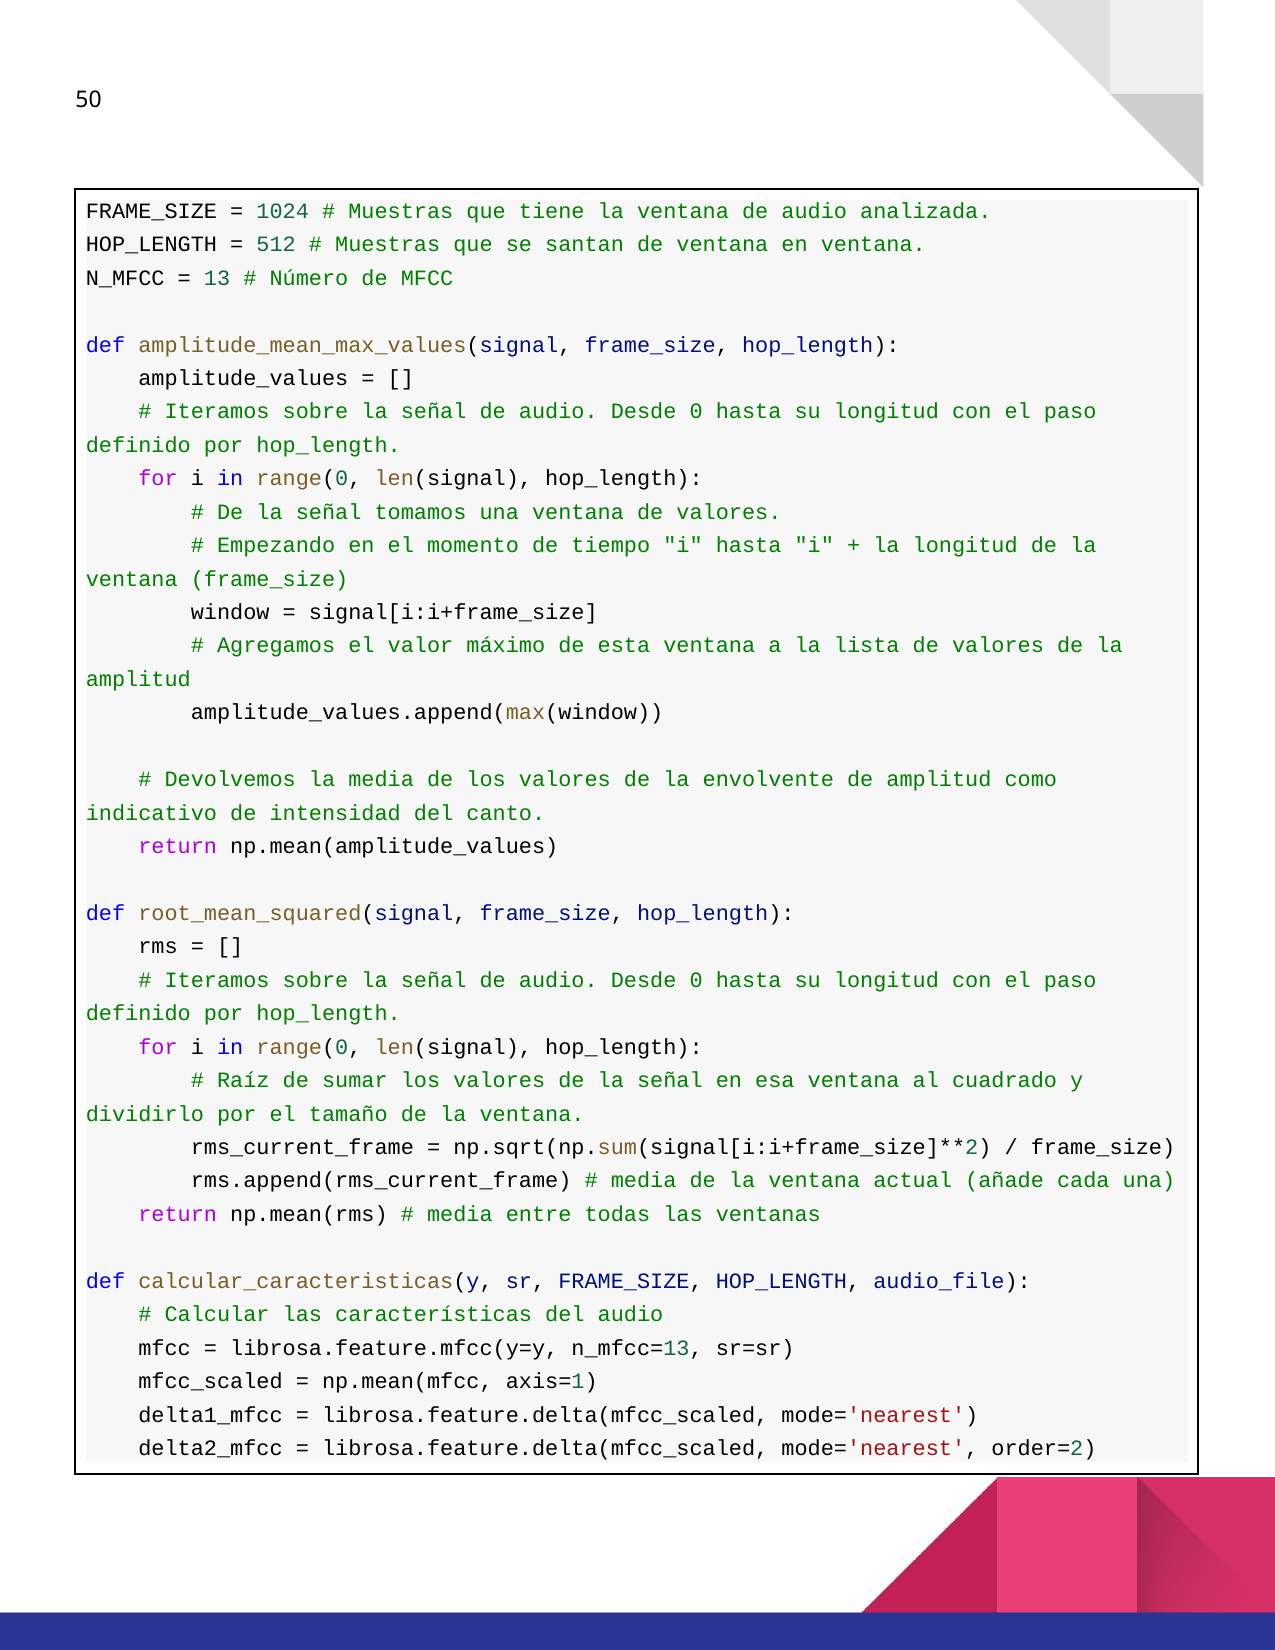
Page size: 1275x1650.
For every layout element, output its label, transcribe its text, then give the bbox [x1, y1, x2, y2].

table_header FRAME_SIZE = 1024 # Muestras que tiene la ventana de audio analizada. HOP_LENGTH = 512 # Muestras que se santan de ventana en ventana. N_MFCC = 13 # Número de MFCC def amplitude_mean_max_values(signal, frame_size, hop_length): amplitude_values = [] # Iteramos sobre la señal de audio. Desde 0 hasta su longitud con el paso definido por hop_length. for i in range(0, len(signal), hop_length): # De la señal tomamos una ventana de valores. # Empezando en el momento de tiempo "i" hasta "i" + la longitud de la ventana (frame_size) window = signal[i:i+frame_size] # Agregamos el valor máximo de esta ventana a la lista de valores de la amplitud amplitude_values.append(max(window)) # Devolvemos la media de los valores de la envolvente de amplitud como indicativo de intensidad del canto. return np.mean(amplitude_values) def root_mean_squared(signal, frame_size, hop_length): rms = [] # Iteramos sobre la señal de audio. Desde 0 hasta su longitud con el paso definido por hop_length. for i in range(0, len(signal), hop_length): # Raíz de sumar los valores de la señal en esa ventana al cuadrado y dividirlo por el tamaño de la ventana. rms_current_frame = np.sqrt(np.sum(signal[i:i+frame_size]**2) / frame_size) rms.append(rms_current_frame) # media de la ventana actual (añade cada una) return np.mean(rms) # media entre todas las ventanas def calcular_caracteristicas(y, sr, FRAME_SIZE, HOP_LENGTH, audio_file): # Calcular las características del audio mfcc = librosa.feature.mfcc(y=y, n_mfcc=13, sr=sr) mfcc_scaled = np.mean(mfcc, axis=1) delta1_mfcc = librosa.feature.delta(mfcc_scaled, mode='nearest') delta2_mfcc = librosa.feature.delta(mfcc_scaled, mode='nearest', order=2) [76, 190, 1197, 1472]
picture [0, 1475, 1275, 1650]
picture [1015, 0, 1204, 188]
